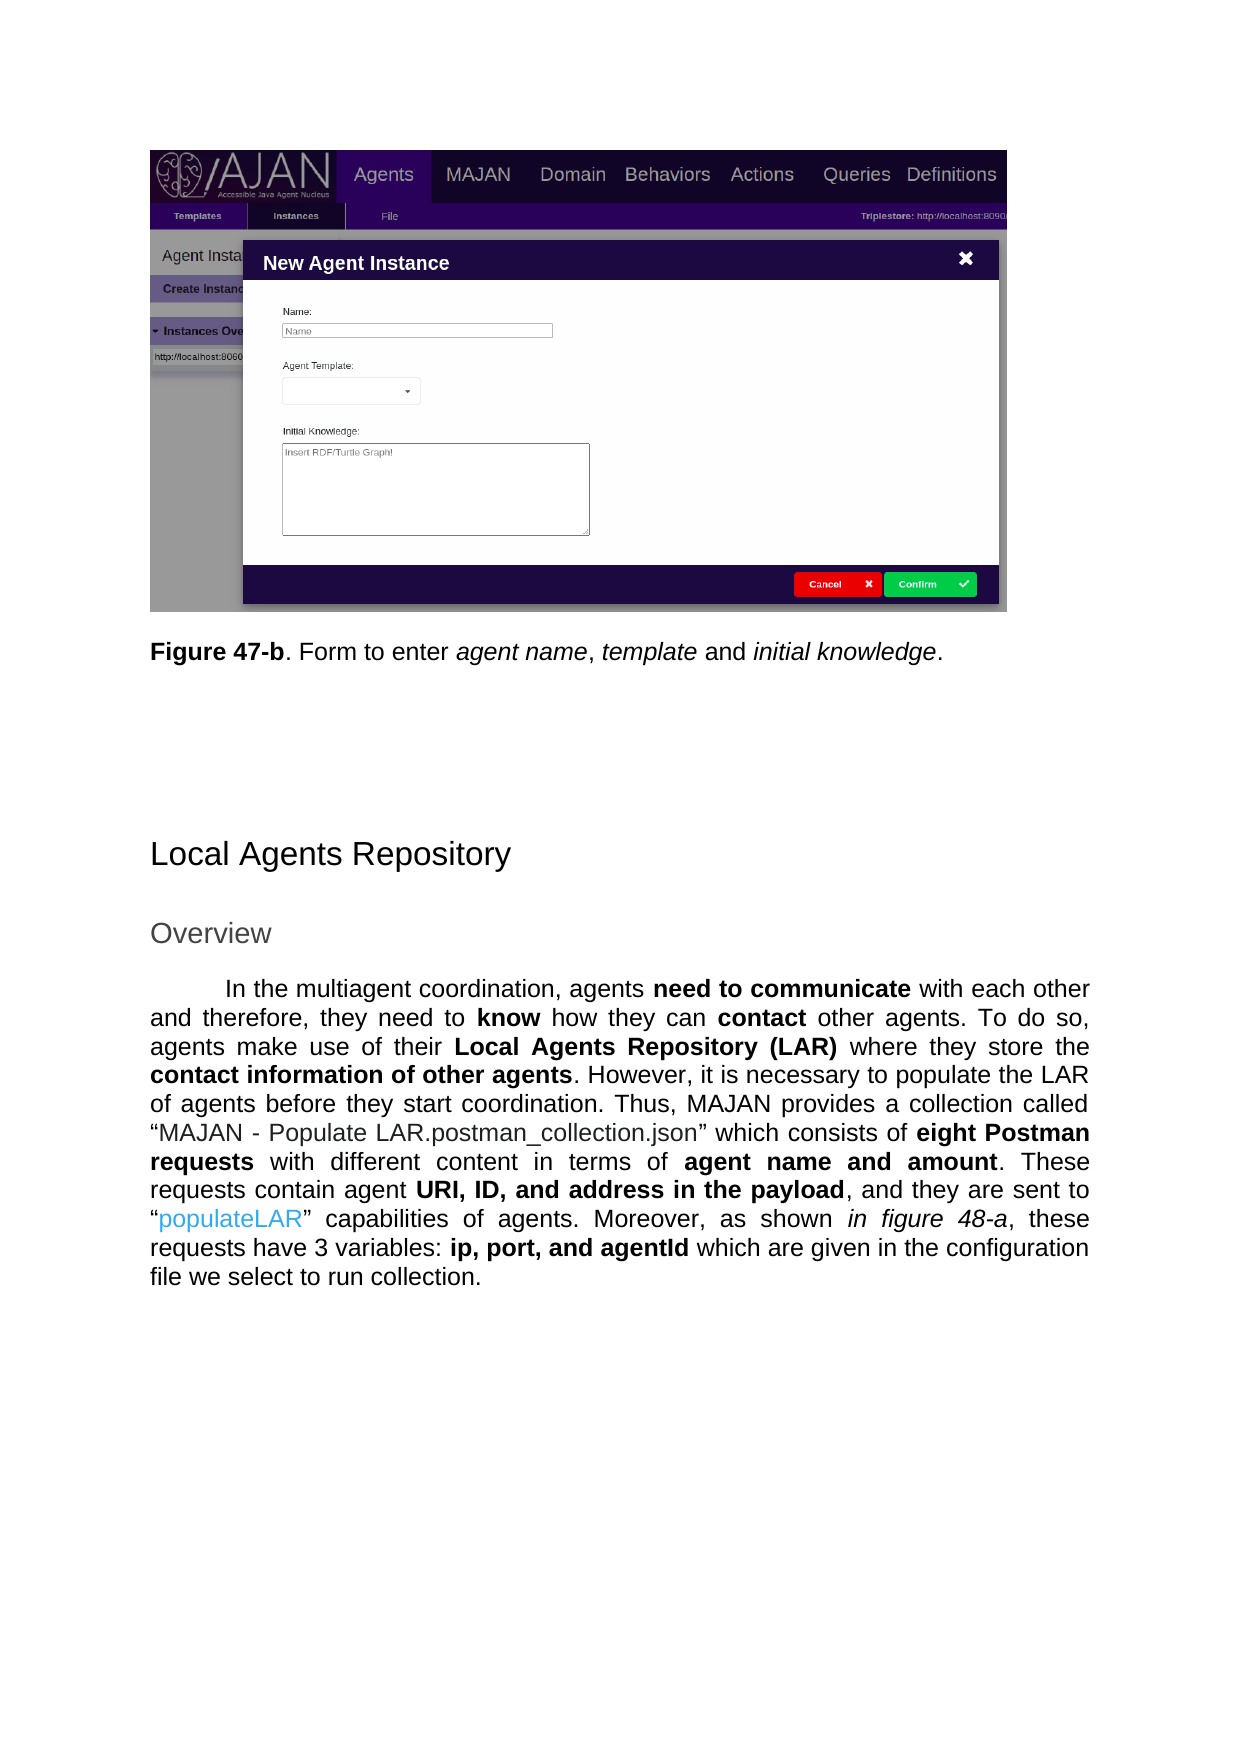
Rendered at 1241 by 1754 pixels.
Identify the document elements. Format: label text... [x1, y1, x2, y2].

subtitle Overview [150, 916, 1090, 949]
subtitle Local Agents Repository [150, 834, 1090, 873]
text In the multiagent coordination, agents need to communicate with each other and therefore, they need to know how they can contact other agents. To do so, agents make use of their Local Agents Repository (LAR) where they store the contact information of other agents. However, it is necessary to populate the LAR of agents before they start coordination. Thus, MAJAN provides a collection called “MAJAN - Populate LAR.postman_collection.json” which consists of eight Postman requests with different content in terms of agent name and amount. These requests contain agent URI, ID, and address in the payload, and they are sent to “populateLAR” capabilities of agents. Moreover, as shown in figure 48-a, these requests have 3 variables: ip, port, and agentId which are given in the configuration file we select to run collection. [150, 974, 1090, 1290]
text Figure 47-b. Form to enter agent name, template and initial knowledge. [150, 637, 1090, 666]
picture [150, 150, 1007, 612]
